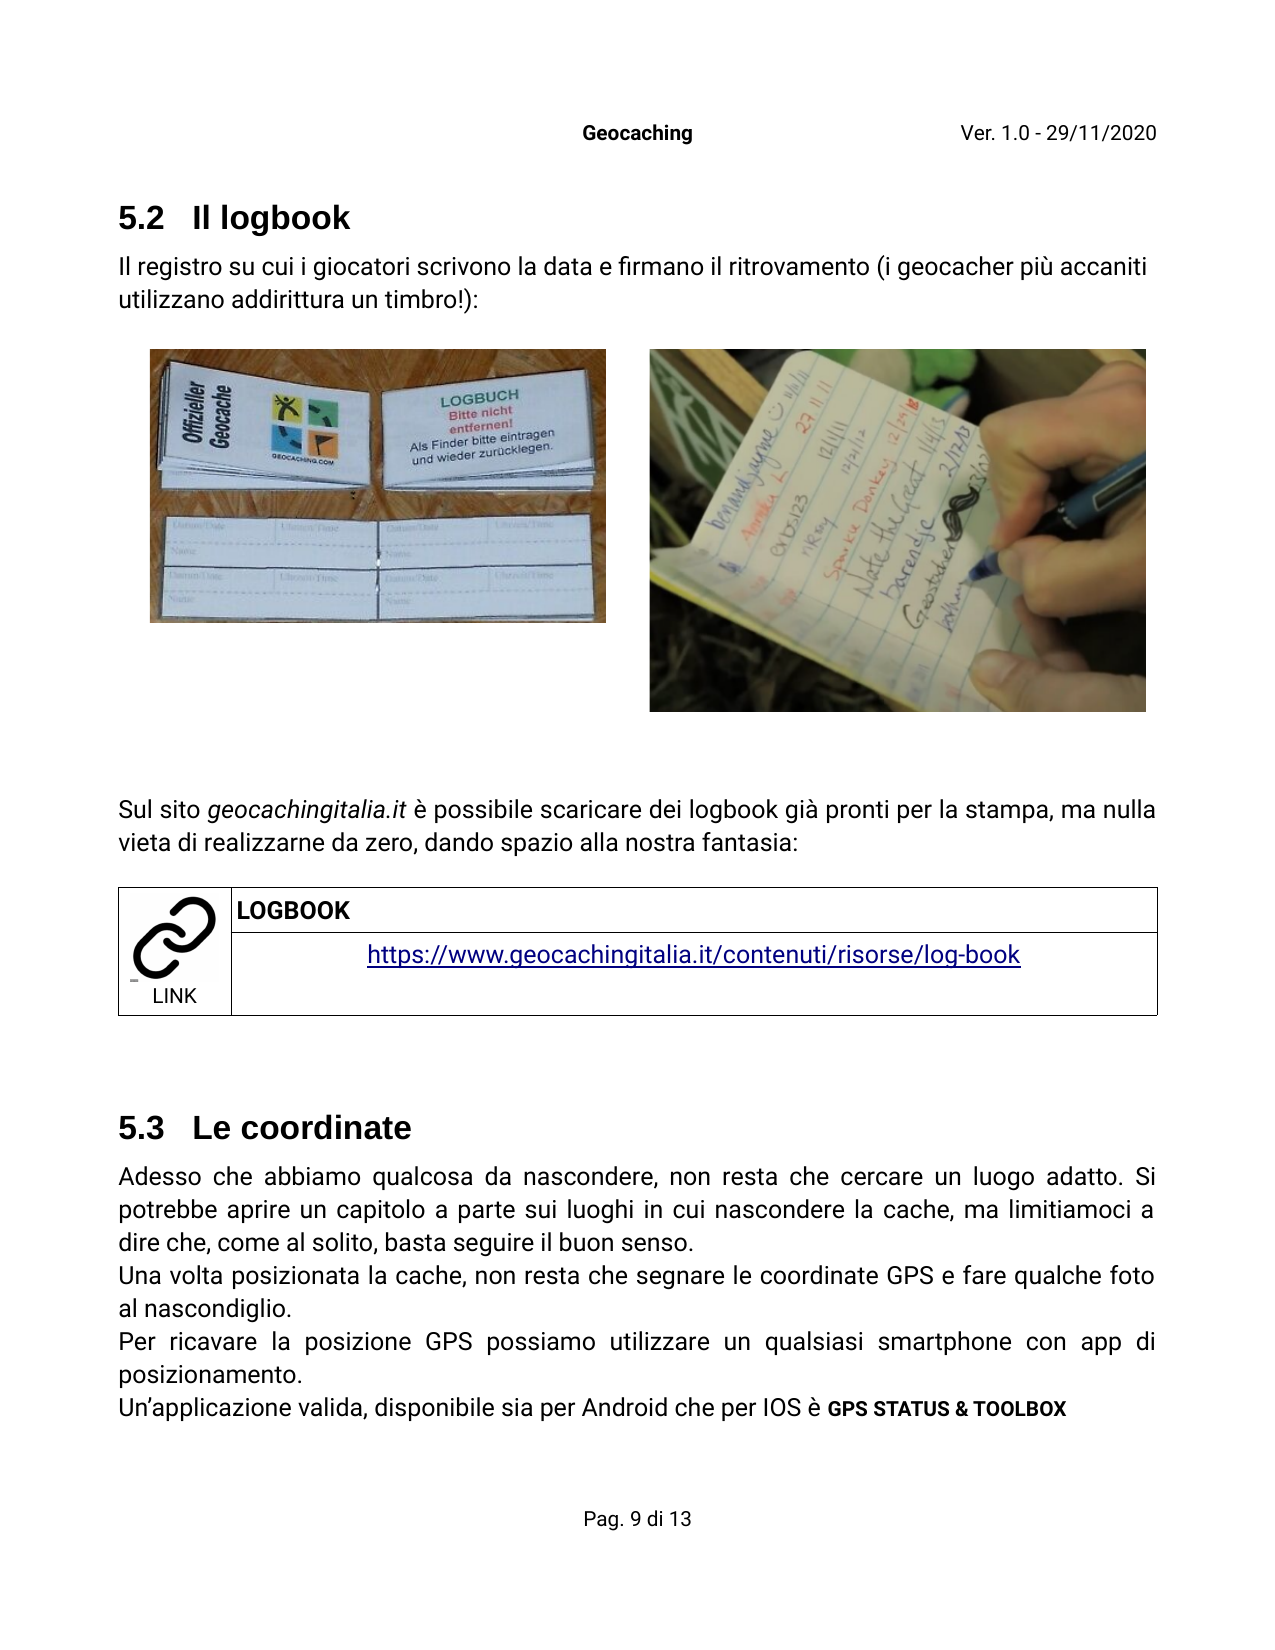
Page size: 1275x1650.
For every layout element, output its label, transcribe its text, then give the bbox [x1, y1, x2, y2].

text Sul sito geocachingitalia.it è possibile scaricare dei logbook già pronti per la stampa, ma nulla vieta di realizzarne da zero, dando spazio alla nostra fantasia: [118, 792, 1157, 858]
table_header [638, 344, 1158, 764]
subtitle Le coordinate [118, 1108, 1157, 1146]
text Il registro su cui i giocatori scrivono la data e firmano il ritrovamento (i geocacher più accaniti utilizzano addirittura un timbro!): [118, 249, 1157, 315]
table_header [118, 344, 637, 764]
table_header LOGBOOK [232, 888, 1157, 932]
table_cell https://www.geocachingitalia.it/contenuti/risorse/log-book [232, 933, 1157, 1015]
text Un’applicazione valida, disponibile sia per Android che per IOS è GPS STATUS & TOOLBOX [118, 1390, 1157, 1423]
text Una volta posizionata la cache, non resta che segnare le coordinate GPS e fare qualche foto al nascondiglio. [118, 1258, 1157, 1324]
table_header LINK [119, 888, 231, 1015]
text Adesso che abbiamo qualcosa da nascondere, non resta che cercare un luogo adatto. Si potrebbe aprire un capitolo a parte sui luoghi in cui nascondere la cache, ma limitiamoci a dire che, come al solito, basta seguire il buon senso. [118, 1159, 1157, 1258]
text Per ricavare la posizione GPS possiamo utilizzare un qualsiasi smartphone con app di posizionamento. [118, 1324, 1157, 1390]
picture [649, 349, 1146, 712]
subtitle Il logbook [118, 198, 1157, 237]
picture [149, 349, 606, 623]
picture [130, 893, 219, 982]
